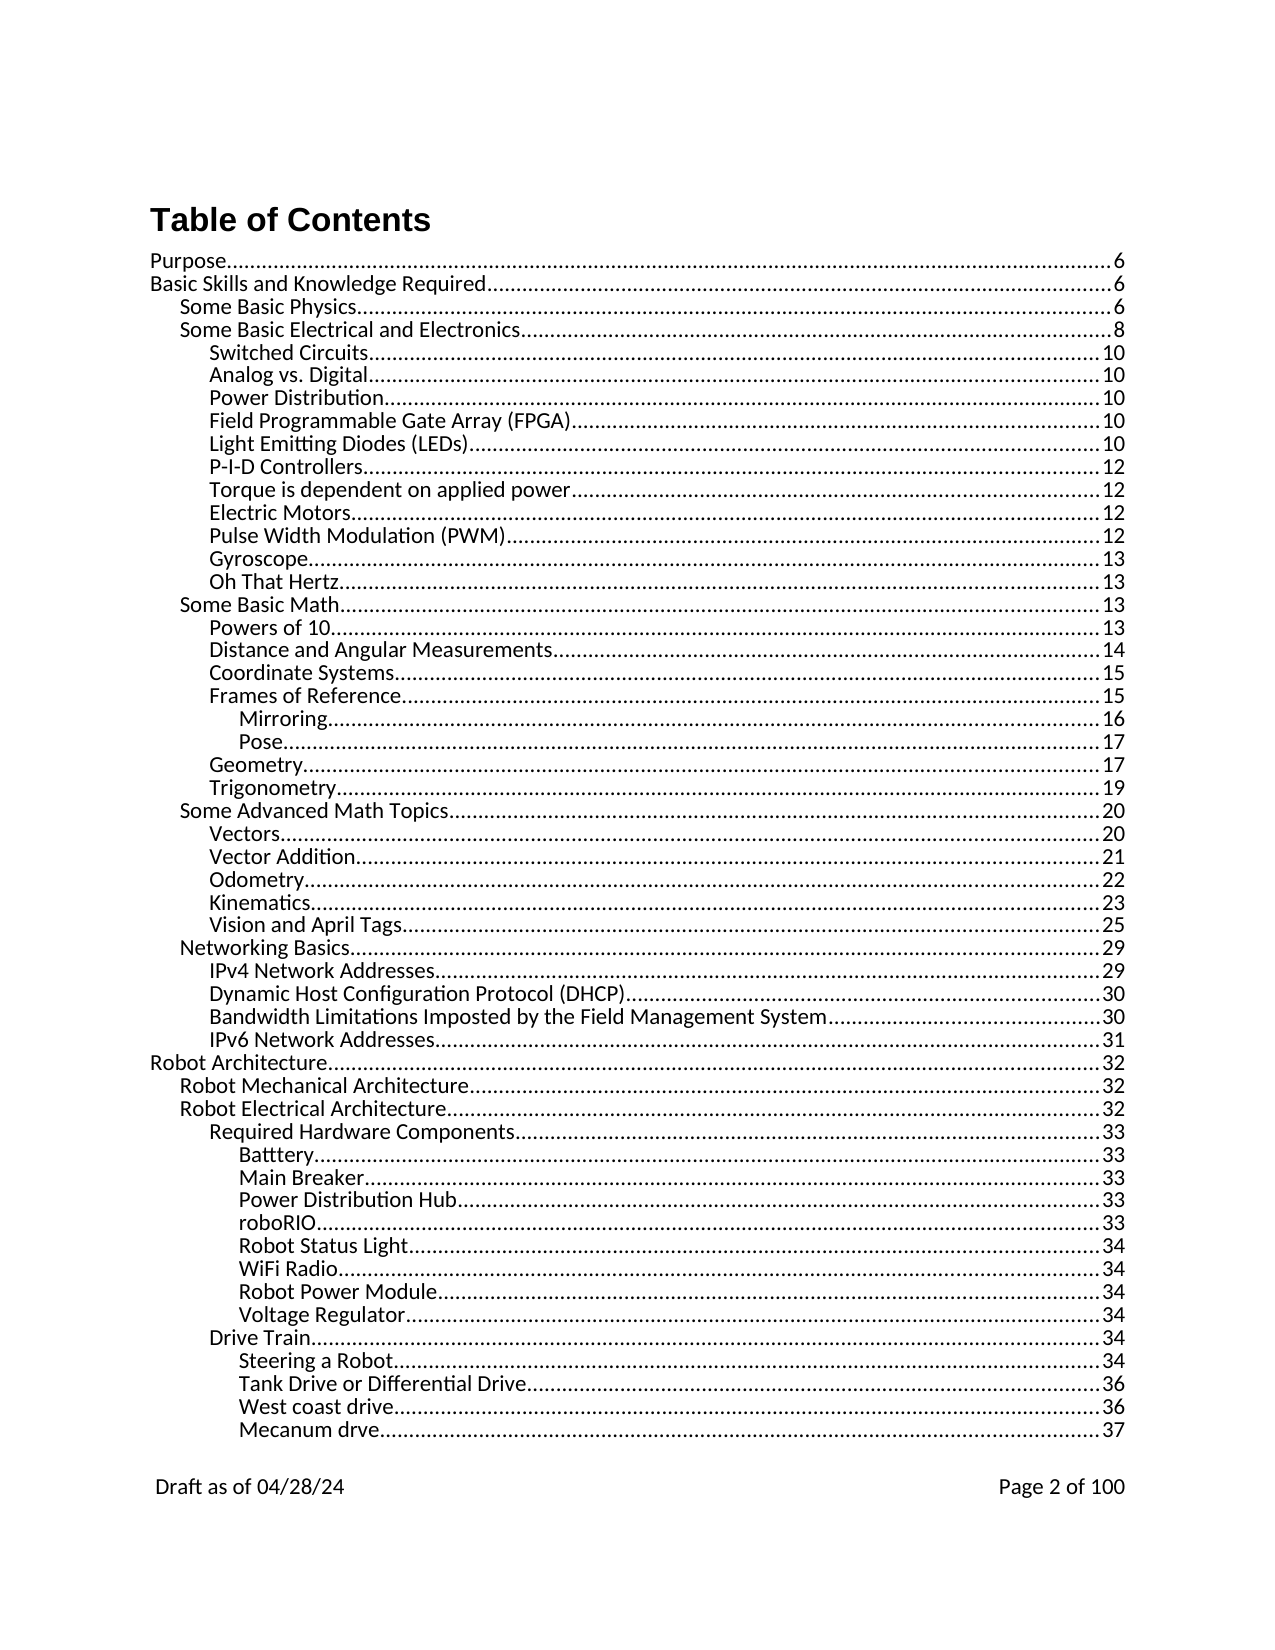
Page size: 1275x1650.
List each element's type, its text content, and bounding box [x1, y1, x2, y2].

text Geometry 17 [209, 755, 1125, 778]
text Some Advanced Math Topics 20 [179, 801, 1125, 824]
text Robot Status Light 34 [238, 1237, 1125, 1259]
text Batttery 33 [238, 1145, 1125, 1168]
text IPv6 Network Addresses 31 [209, 1030, 1125, 1053]
text Torque is dependent on applied power 12 [209, 480, 1125, 503]
text Odometry 22 [209, 870, 1125, 893]
text Robot Mechanical Architecture 32 [179, 1076, 1125, 1099]
text Vector Addition 21 [209, 847, 1125, 870]
text Robot Architecture 32 [150, 1053, 1125, 1076]
text Power Distribution 10 [209, 389, 1125, 412]
text Bandwidth Limitations Imposted by the Field Management System 30 [209, 1007, 1125, 1030]
text Power Distribution Hub 33 [238, 1191, 1125, 1214]
text Some Basic Electrical and Electronics 8 [179, 320, 1125, 343]
text Gyroscope 13 [209, 549, 1125, 572]
text Some Basic Physics 6 [179, 297, 1125, 320]
text Light Emitting Diodes (LEDs) 10 [209, 434, 1125, 457]
text West coast drive 36 [238, 1397, 1125, 1420]
text Basic Skills and Knowledge Required 6 [150, 274, 1125, 297]
text roboRIO 33 [238, 1214, 1125, 1237]
text Steering a Robot 34 [238, 1351, 1125, 1374]
text Drive Train 34 [209, 1328, 1125, 1351]
text Robot Electrical Architecture 32 [179, 1099, 1125, 1122]
text Voltage Regulator 34 [238, 1305, 1125, 1328]
text IPv4 Network Addresses 29 [209, 962, 1125, 984]
text Kinematics 23 [209, 893, 1125, 916]
text Mirroring 16 [238, 709, 1125, 732]
text Pose 17 [238, 732, 1125, 755]
text Required Hardware Components 33 [209, 1122, 1125, 1145]
subtitle Table of Contents [150, 201, 1125, 239]
text Vectors 20 [209, 824, 1125, 847]
text Networking Basics 29 [179, 939, 1125, 962]
text Analog vs. Digital 10 [209, 366, 1125, 389]
text Robot Power Module 34 [238, 1282, 1125, 1305]
text Purpose 6 [150, 251, 1125, 274]
text Powers of 10 13 [209, 618, 1125, 641]
text Frames of Reference 15 [209, 687, 1125, 709]
text Vision and April Tags 25 [209, 916, 1125, 939]
text Pulse Width Modulation (PWM) 12 [209, 526, 1125, 549]
text Dynamic Host Configuration Protocol (DHCP) 30 [209, 984, 1125, 1007]
text Distance and Angular Measurements 14 [209, 641, 1125, 664]
text Main Breaker 33 [238, 1168, 1125, 1191]
text Coordinate Systems 15 [209, 664, 1125, 687]
text Switched Circuits 10 [209, 343, 1125, 366]
text P-I-D Controllers 12 [209, 457, 1125, 480]
text Trigonometry 19 [209, 778, 1125, 801]
text Tank Drive or Differential Drive 36 [238, 1374, 1125, 1397]
text Some Basic Math 13 [179, 595, 1125, 618]
text Electric Motors 12 [209, 503, 1125, 526]
text WiFi Radio 34 [238, 1259, 1125, 1282]
text Oh That Hertz 13 [209, 572, 1125, 595]
text Field Programmable Gate Array (FPGA) 10 [209, 412, 1125, 434]
text Mecanum drve 37 [238, 1420, 1125, 1443]
